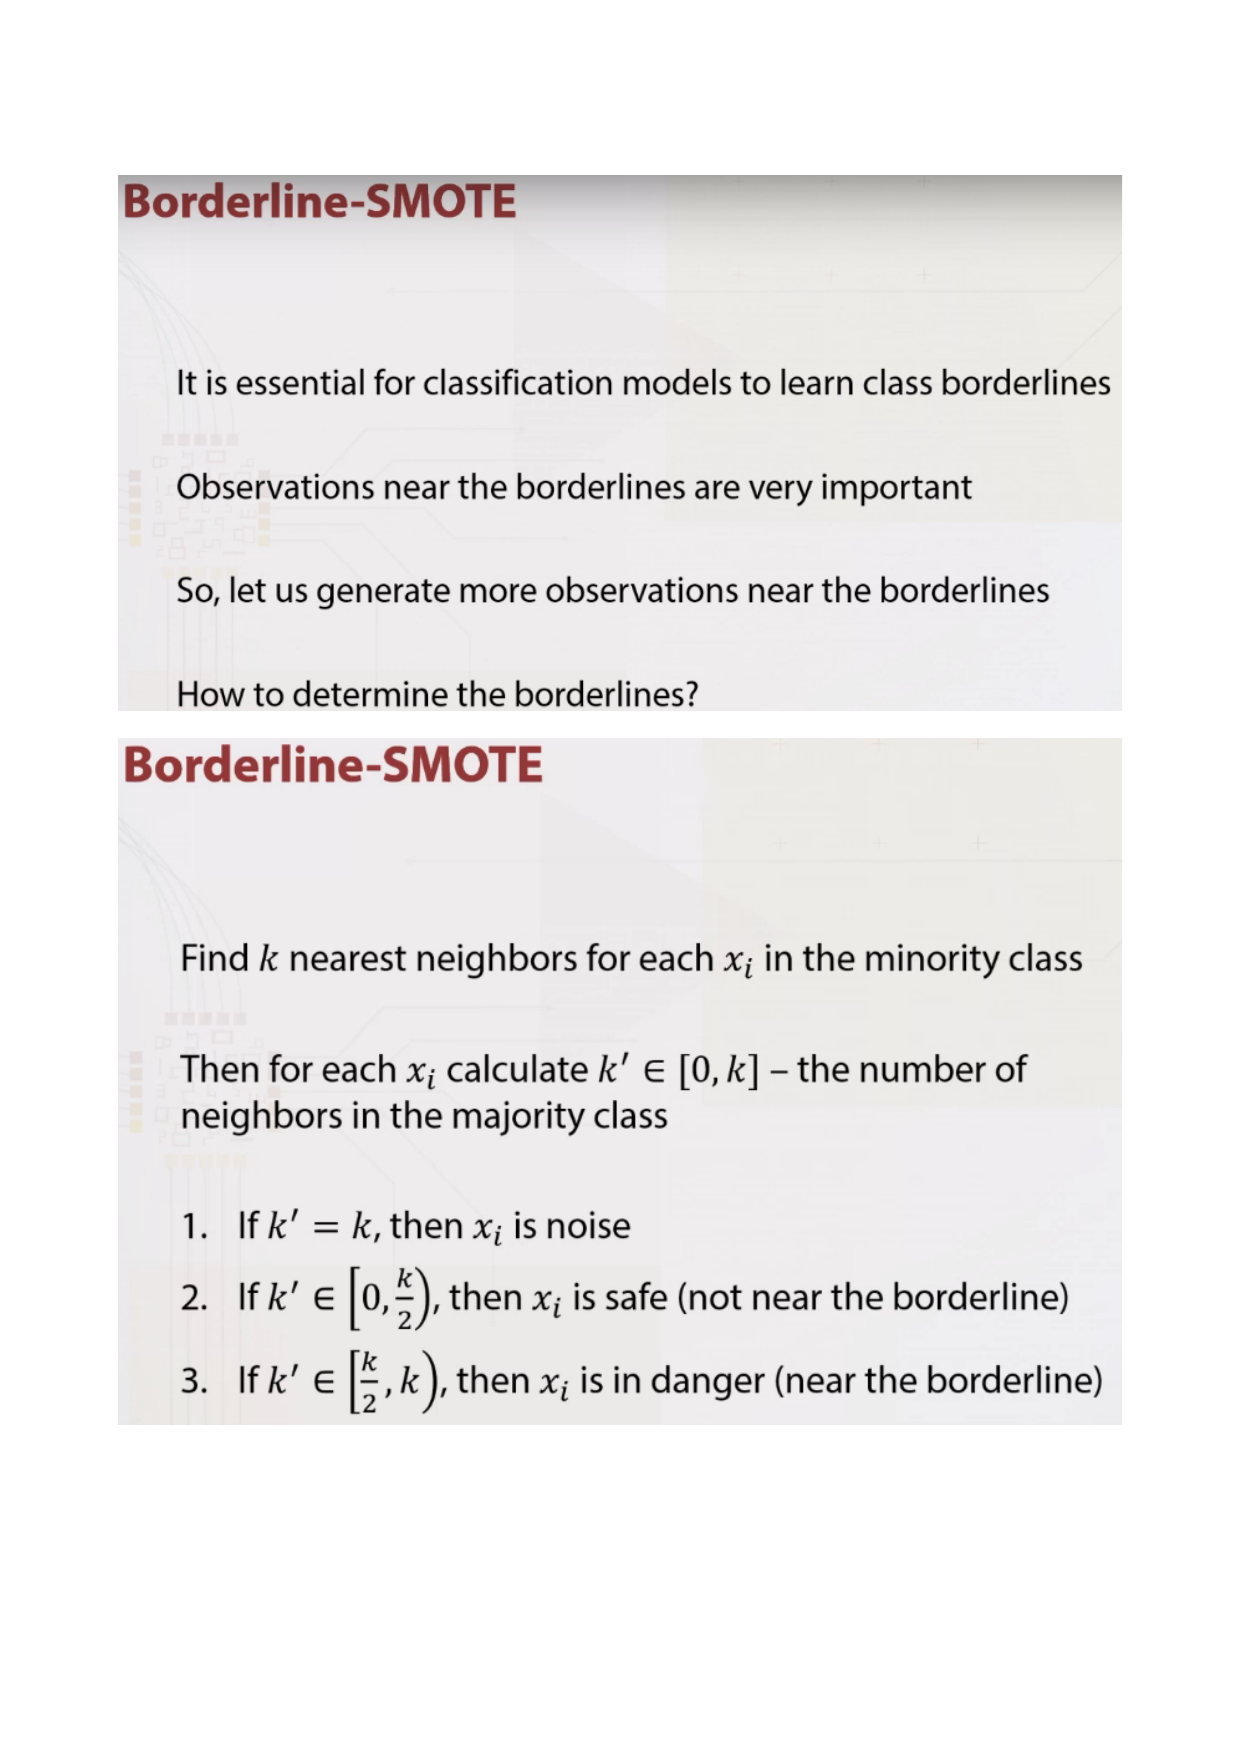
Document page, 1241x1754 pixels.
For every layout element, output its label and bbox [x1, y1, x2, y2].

picture [118, 738, 1123, 1425]
picture [118, 175, 1123, 711]
